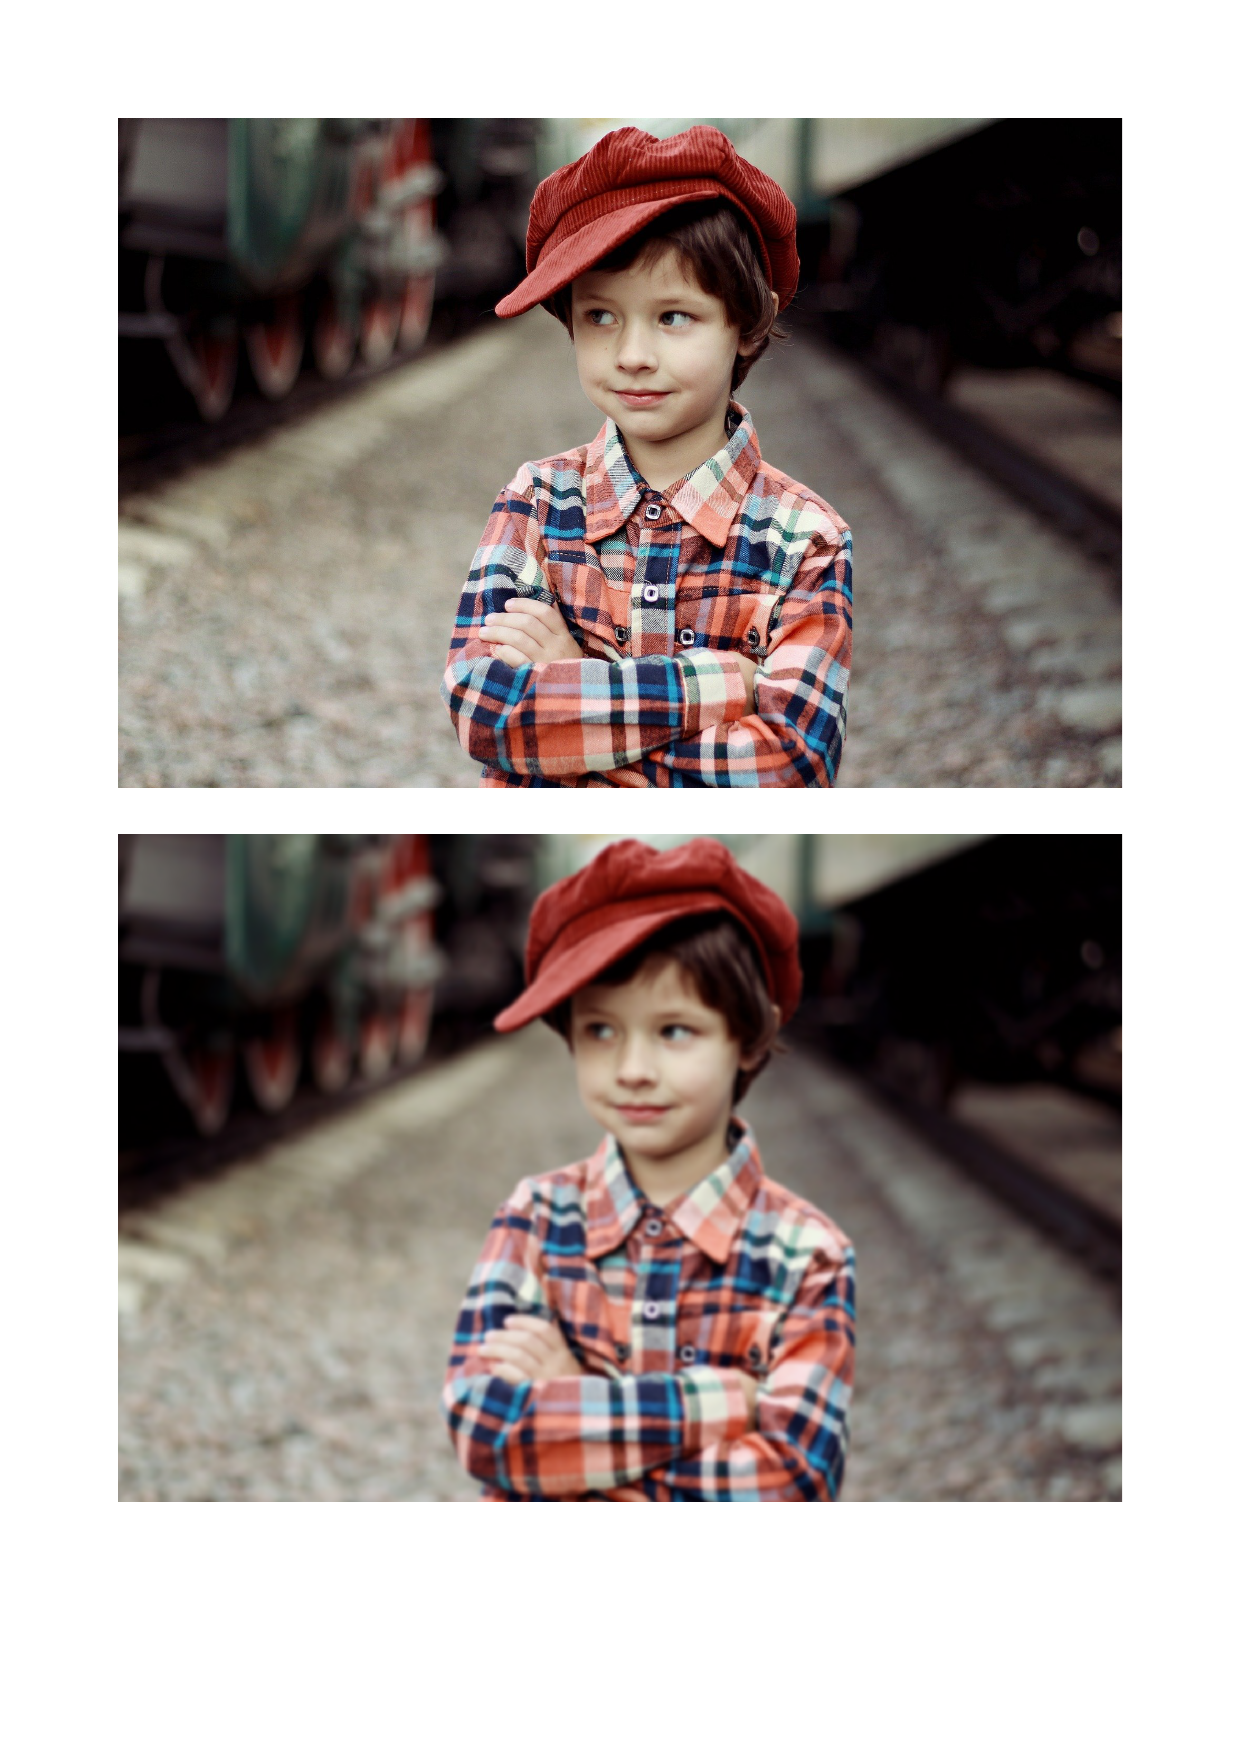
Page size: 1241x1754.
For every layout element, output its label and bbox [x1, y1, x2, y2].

picture [118, 834, 1123, 1502]
picture [118, 118, 1123, 788]
